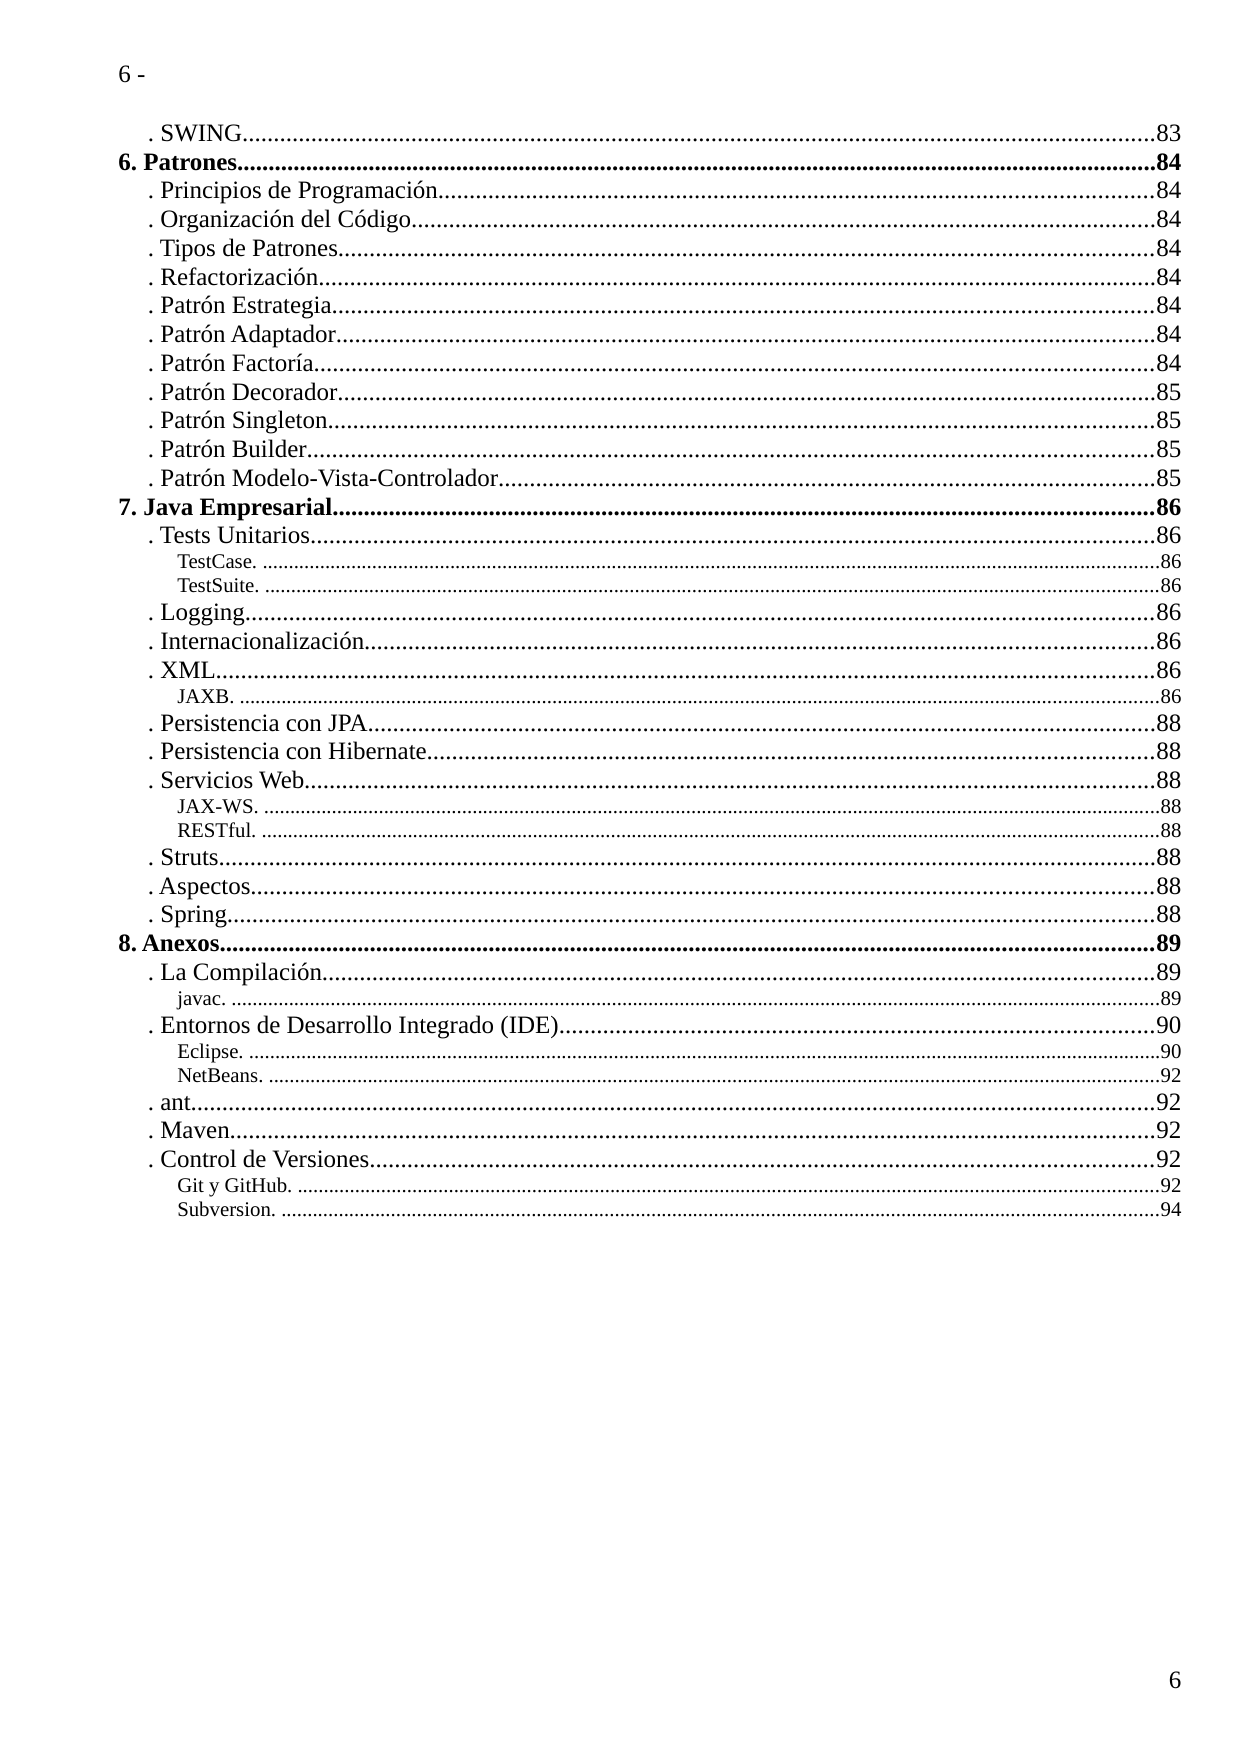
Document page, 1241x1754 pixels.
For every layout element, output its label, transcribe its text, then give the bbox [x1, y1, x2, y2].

text . Control de Versiones 92 [148, 1144, 1181, 1173]
text Subversion. 94 [177, 1197, 1181, 1221]
text . ant 92 [148, 1087, 1181, 1116]
text JAXB. 86 [177, 684, 1181, 708]
text TestCase. 86 [177, 549, 1181, 573]
text Eclipse. 90 [177, 1039, 1181, 1063]
text . Patrón Factoría 84 [148, 348, 1181, 377]
text . Patrón Estrategia 84 [148, 291, 1181, 319]
text . Tests Unitarios 86 [148, 521, 1181, 549]
text NetBeans. 92 [177, 1063, 1181, 1087]
text . Internacionalización 86 [148, 626, 1181, 655]
text TestSuite. 86 [177, 573, 1181, 597]
text . Refactorización 84 [148, 262, 1181, 291]
text . SWING 83 [148, 118, 1181, 147]
text . Maven 92 [148, 1116, 1181, 1144]
text . Struts 88 [148, 842, 1181, 871]
text RESTful. 88 [177, 818, 1181, 842]
text . Persistencia con Hibernate 88 [148, 736, 1181, 765]
text 7. Java Empresarial 86 [118, 492, 1181, 521]
text . Aspectos 88 [148, 871, 1181, 899]
text . Patrón Singleton 85 [148, 406, 1181, 434]
text . Spring 88 [148, 899, 1181, 928]
text . Servicios Web 88 [148, 765, 1181, 794]
text . Entornos de Desarrollo Integrado (IDE) 90 [148, 1010, 1181, 1039]
text javac. 89 [177, 986, 1181, 1010]
text . Logging 86 [148, 597, 1181, 626]
text . Principios de Programación 84 [148, 176, 1181, 204]
text . La Compilación 89 [148, 957, 1181, 986]
text . Persistencia con JPA 88 [148, 708, 1181, 736]
text . Patrón Modelo-Vista-Controlador 85 [148, 463, 1181, 492]
text JAX-WS. 88 [177, 794, 1181, 818]
text . Organización del Código 84 [148, 204, 1181, 233]
text . Patrón Builder 85 [148, 434, 1181, 463]
text 8. Anexos 89 [118, 928, 1181, 957]
text . Patrón Adaptador 84 [148, 319, 1181, 348]
text Git y GitHub. 92 [177, 1173, 1181, 1197]
text . Patrón Decorador 85 [148, 377, 1181, 406]
text 6. Patrones 84 [118, 147, 1181, 176]
text . Tipos de Patrones 84 [148, 233, 1181, 262]
text . XML 86 [148, 655, 1181, 684]
